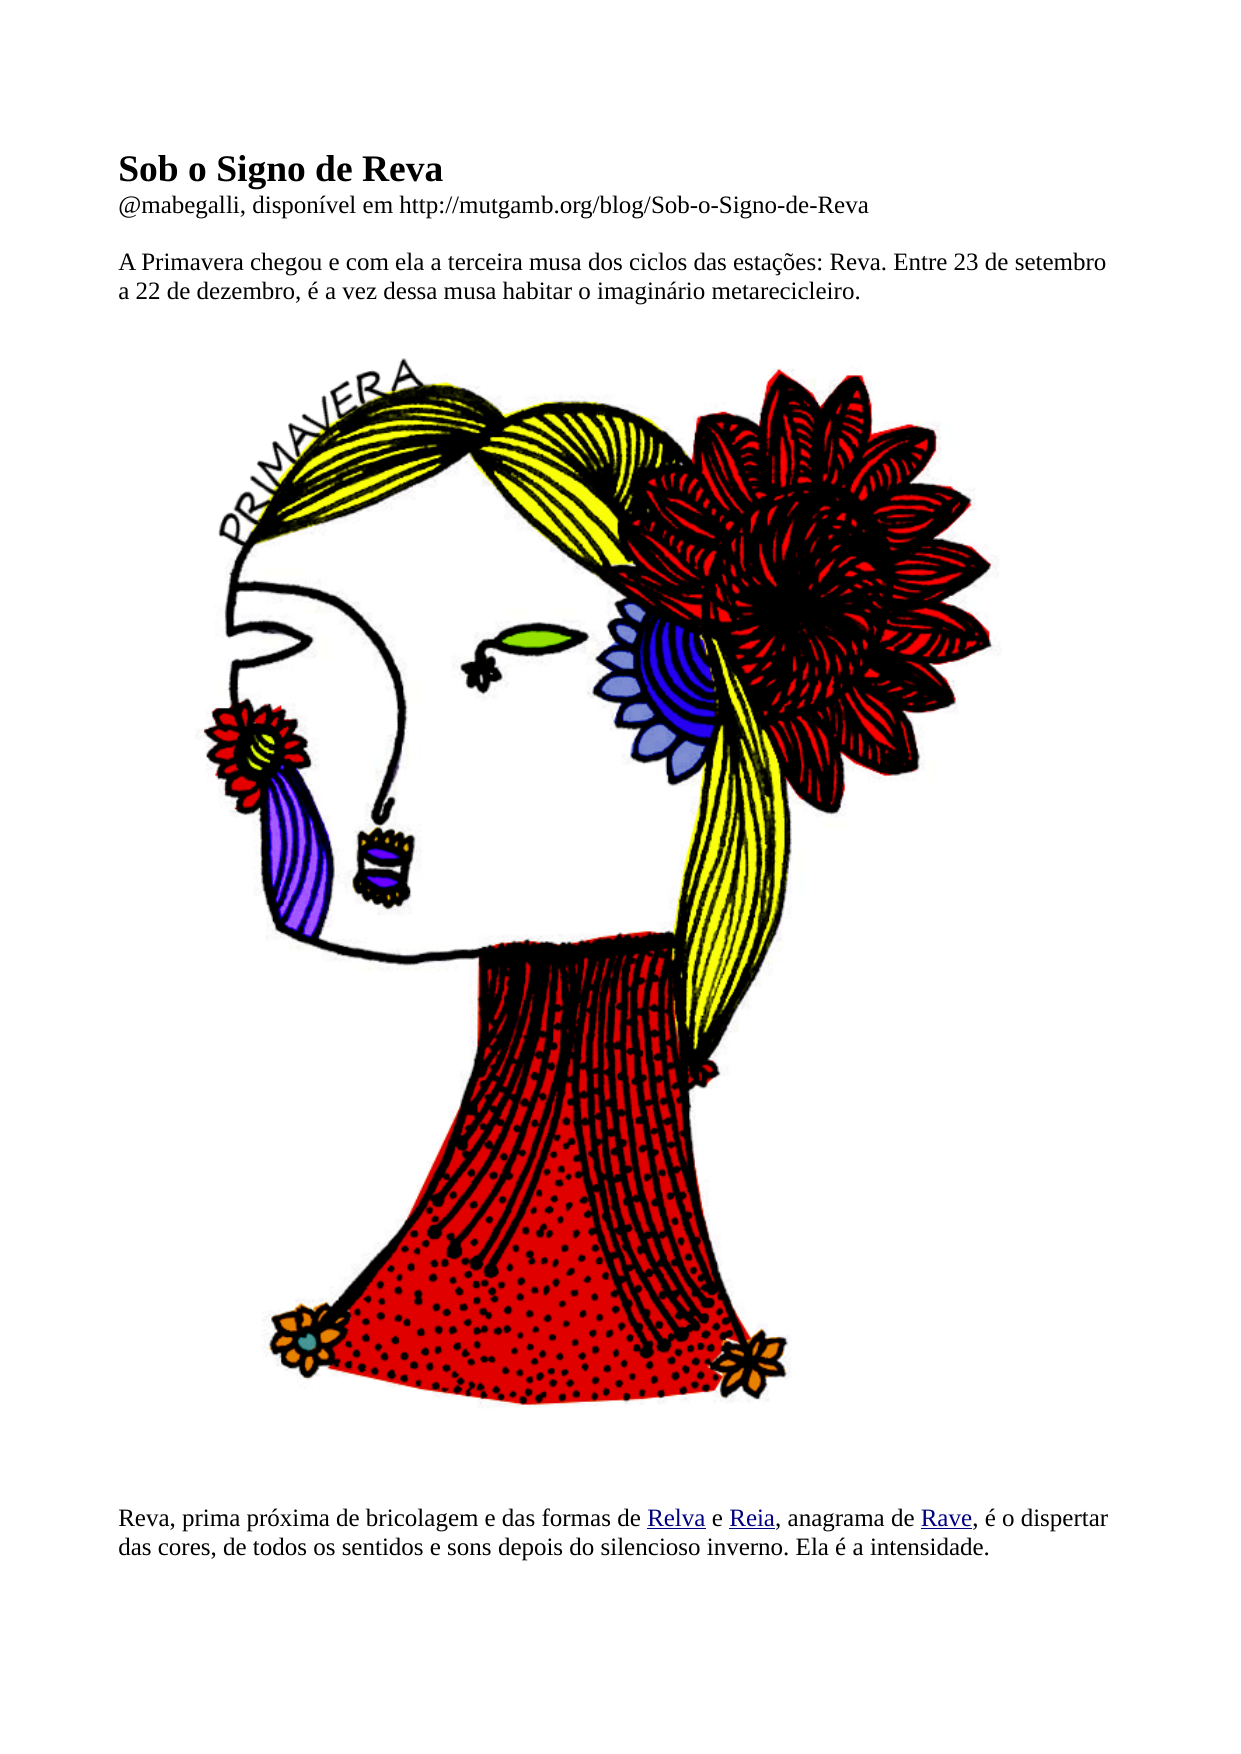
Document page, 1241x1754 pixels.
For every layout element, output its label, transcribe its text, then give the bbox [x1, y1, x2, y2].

text Reva, prima próxima de bricolagem e das formas de Relva e Reia, anagrama de Rave, é o dispertar das cores, de todos os sentidos e sons depois do silencioso inverno. Ela é a intensidade. [118, 1503, 1122, 1560]
text Sob o Signo de Reva [118, 147, 1122, 190]
text A Primavera chegou e com ela a terceira musa dos ciclos das estações: Reva. Entre 23 de setembro a 22 de dezembro, é a vez dessa musa habitar o imaginário metarecicleiro. [118, 247, 1122, 305]
text @mabegalli, disponível em http://mutgamb.org/blog/Sob-o-Signo-de-Reva [118, 190, 1122, 219]
picture [151, 305, 1089, 1475]
